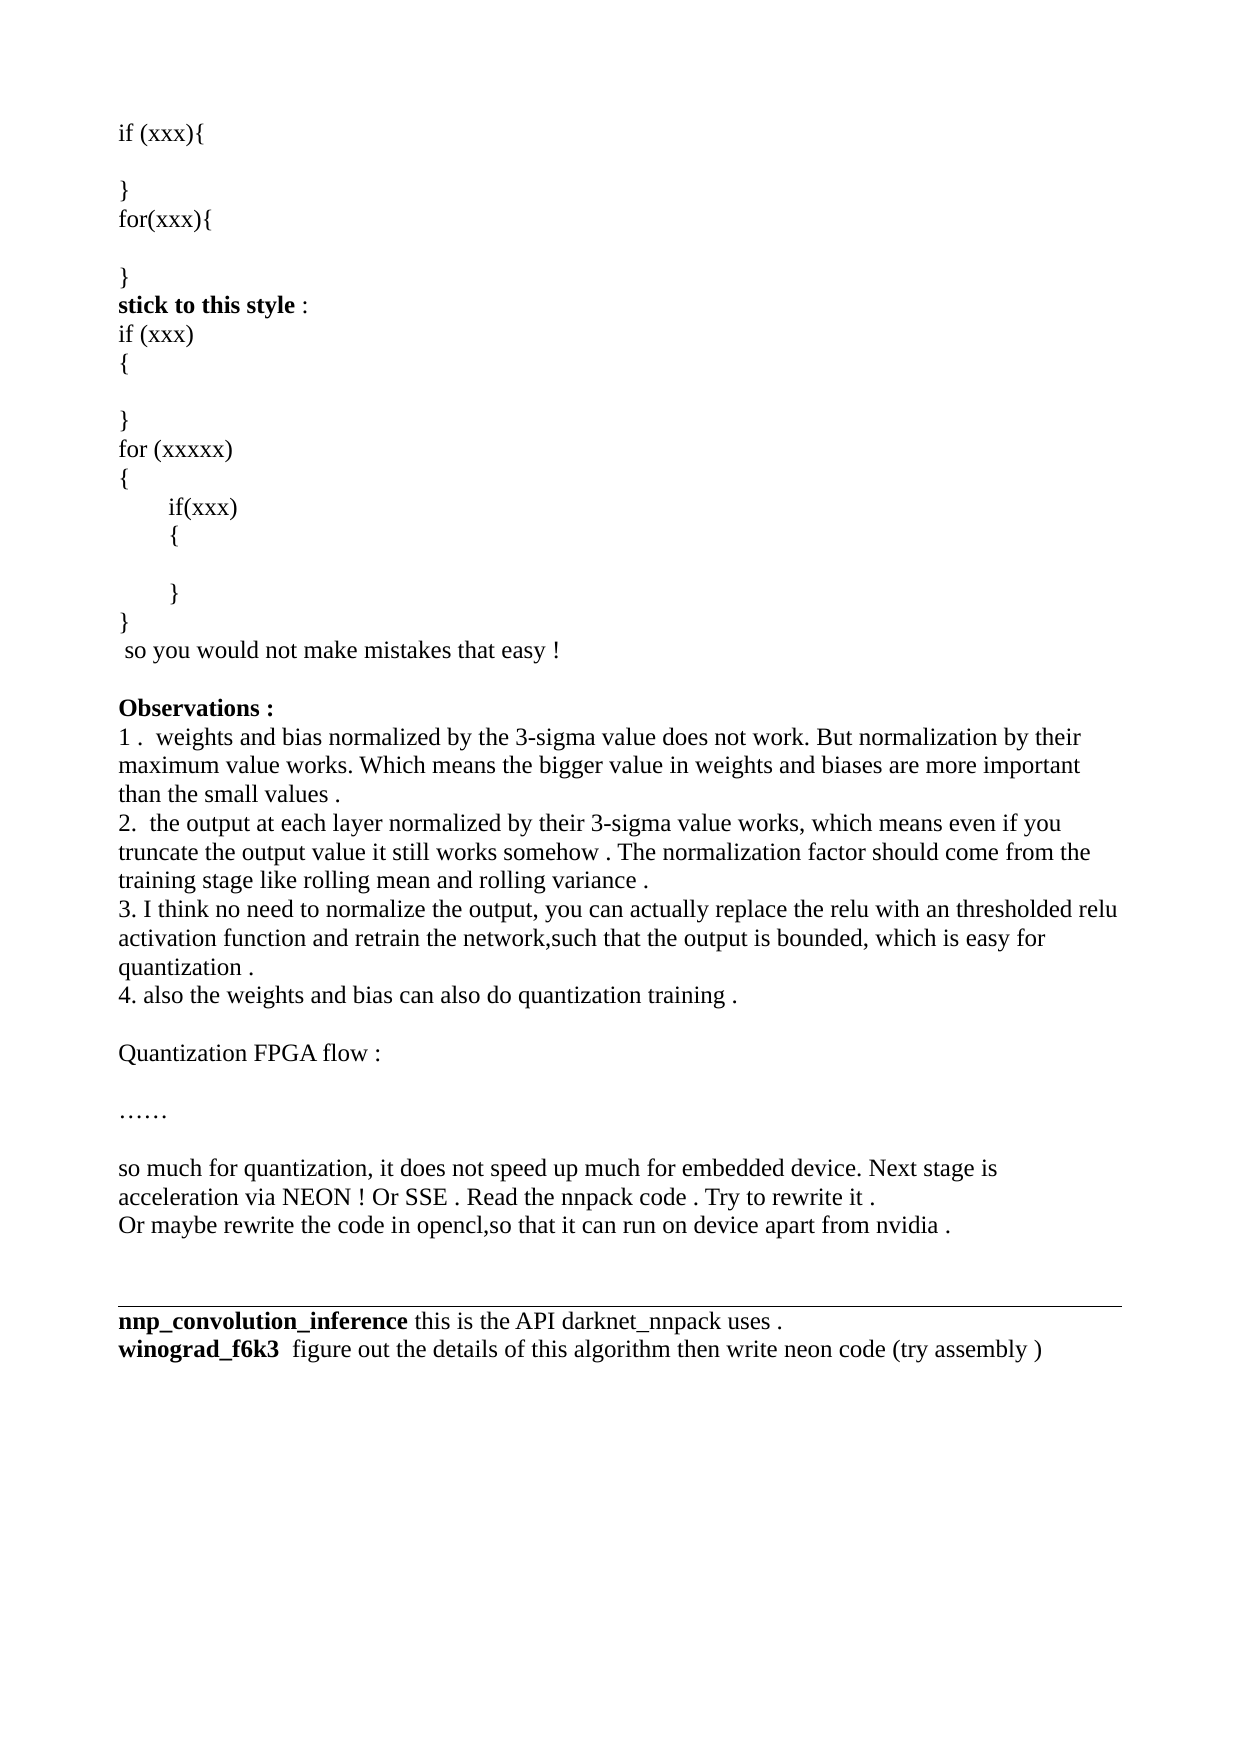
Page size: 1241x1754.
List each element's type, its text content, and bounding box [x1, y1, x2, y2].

text Observations : [118, 693, 1122, 722]
text 1 . weights and bias normalized by the 3-sigma value does not work. But normalization by their maximum value works. Which means the bigger value in weights and biases are more important than the small values . [118, 722, 1122, 808]
text if (xxx){ [118, 118, 1122, 147]
text winograd_f6k3 figure out the details of this algorithm then write neon code (try assembly ) [118, 1334, 1122, 1363]
text 2. the output at each layer normalized by their 3-sigma value works, which means even if you truncate the output value it still works somehow . The normalization factor should come from the training stage like rolling mean and rolling variance . [118, 808, 1122, 894]
text } [118, 262, 1122, 291]
text stick to this style : [118, 291, 1122, 319]
text { [118, 348, 1122, 377]
text so you would not make mistakes that easy ! [118, 636, 1122, 664]
text if (xxx) [118, 319, 1122, 348]
text …… [118, 1096, 1122, 1124]
text Or maybe rewrite the code in opencl,so that it can run on device apart from nvidia . [118, 1211, 1122, 1239]
text Quantization FPGA flow : [118, 1038, 1122, 1067]
text if(xxx) [118, 492, 1122, 521]
text } [118, 607, 1122, 636]
text nnp_convolution_inference this is the API darknet_nnpack uses . [118, 1307, 1122, 1334]
text for (xxxxx) [118, 434, 1122, 463]
text } [118, 578, 1122, 607]
text } [118, 406, 1122, 434]
text 3. I think no need to normalize the output, you can actually replace the relu with an thresholded relu activation function and retrain the network,such that the output is bounded, which is easy for quantization . [118, 894, 1122, 981]
text so much for quantization, it does not speed up much for embedded device. Next stage is acceleration via NEON ! Or SSE . Read the nnpack code . Try to rewrite it . [118, 1153, 1122, 1211]
text for(xxx){ [118, 204, 1122, 233]
text } [118, 176, 1122, 204]
text { [118, 463, 1122, 492]
text { [118, 521, 1122, 549]
text 4. also the weights and bias can also do quantization training . [118, 981, 1122, 1009]
